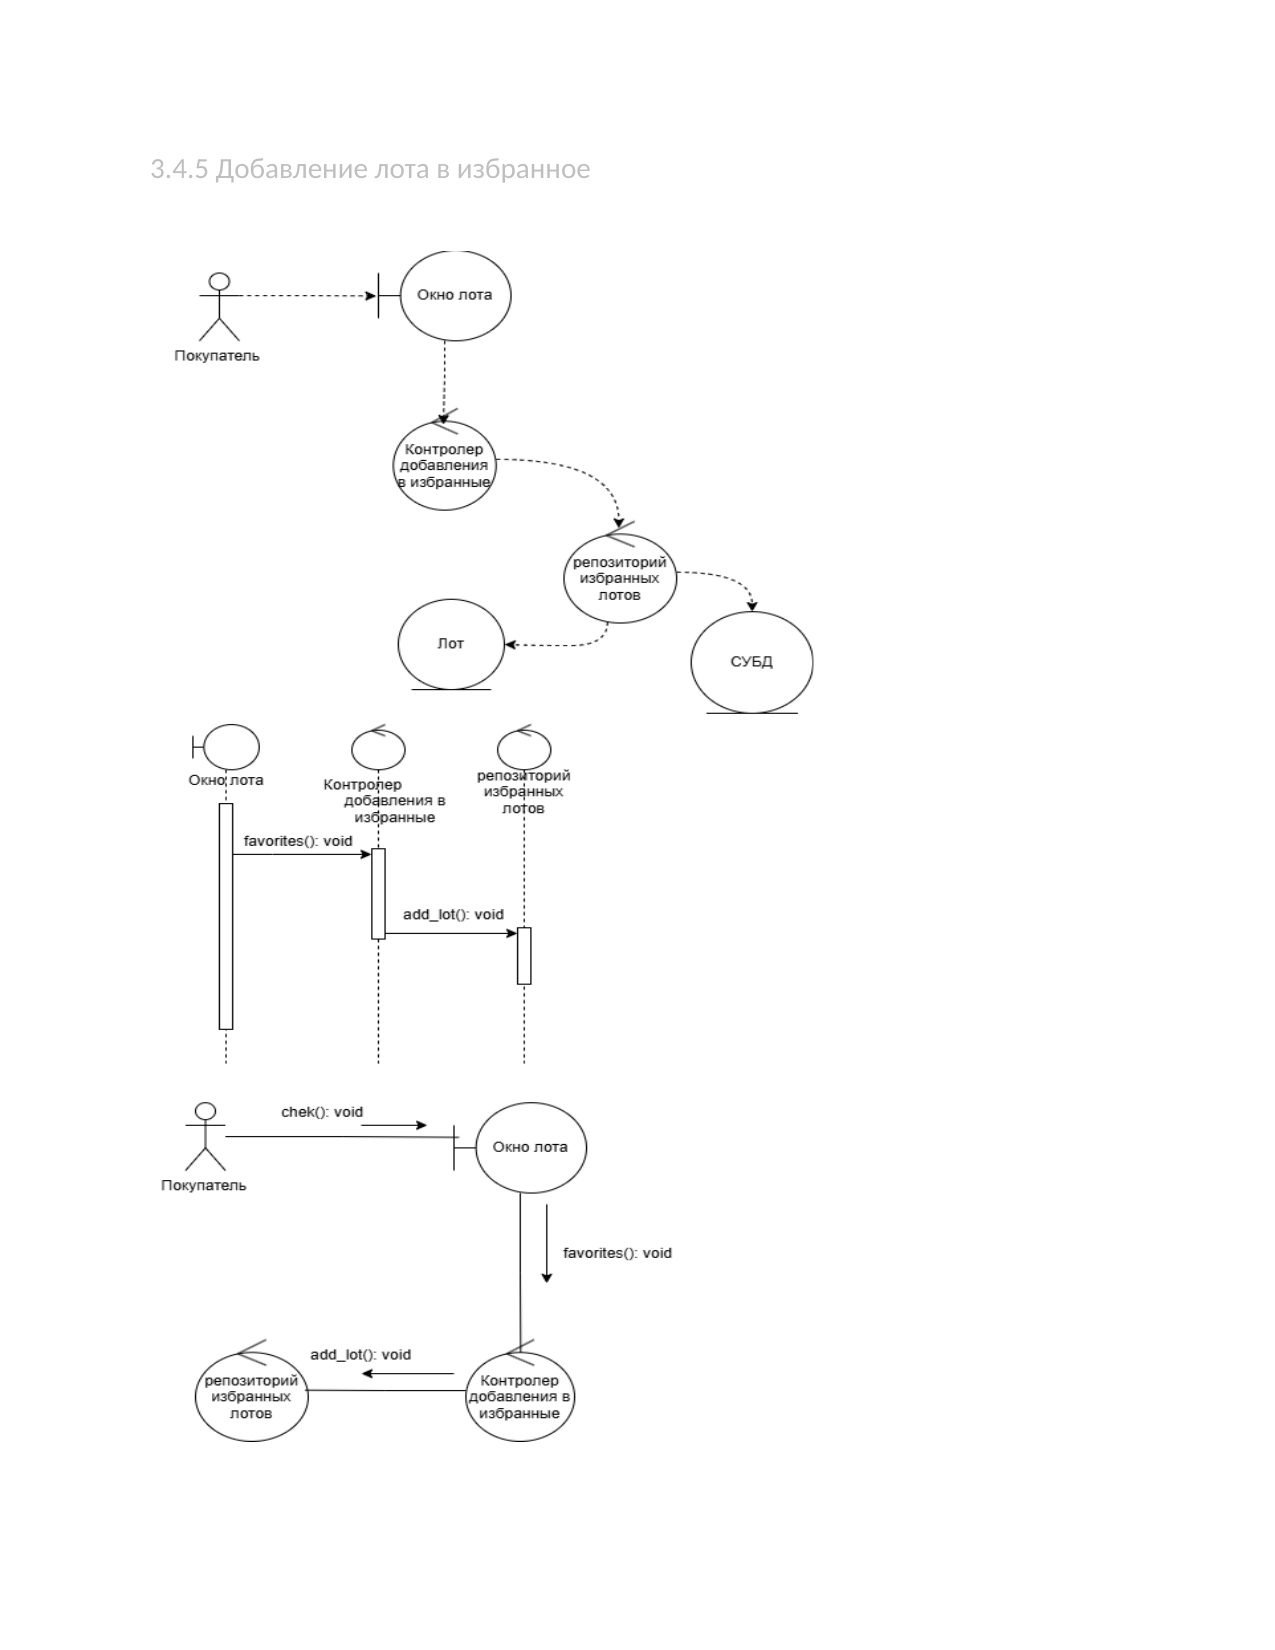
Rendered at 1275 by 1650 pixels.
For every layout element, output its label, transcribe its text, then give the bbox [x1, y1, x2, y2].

subtitle 3.4.5 Добавление лота в избранное [150, 150, 1125, 186]
